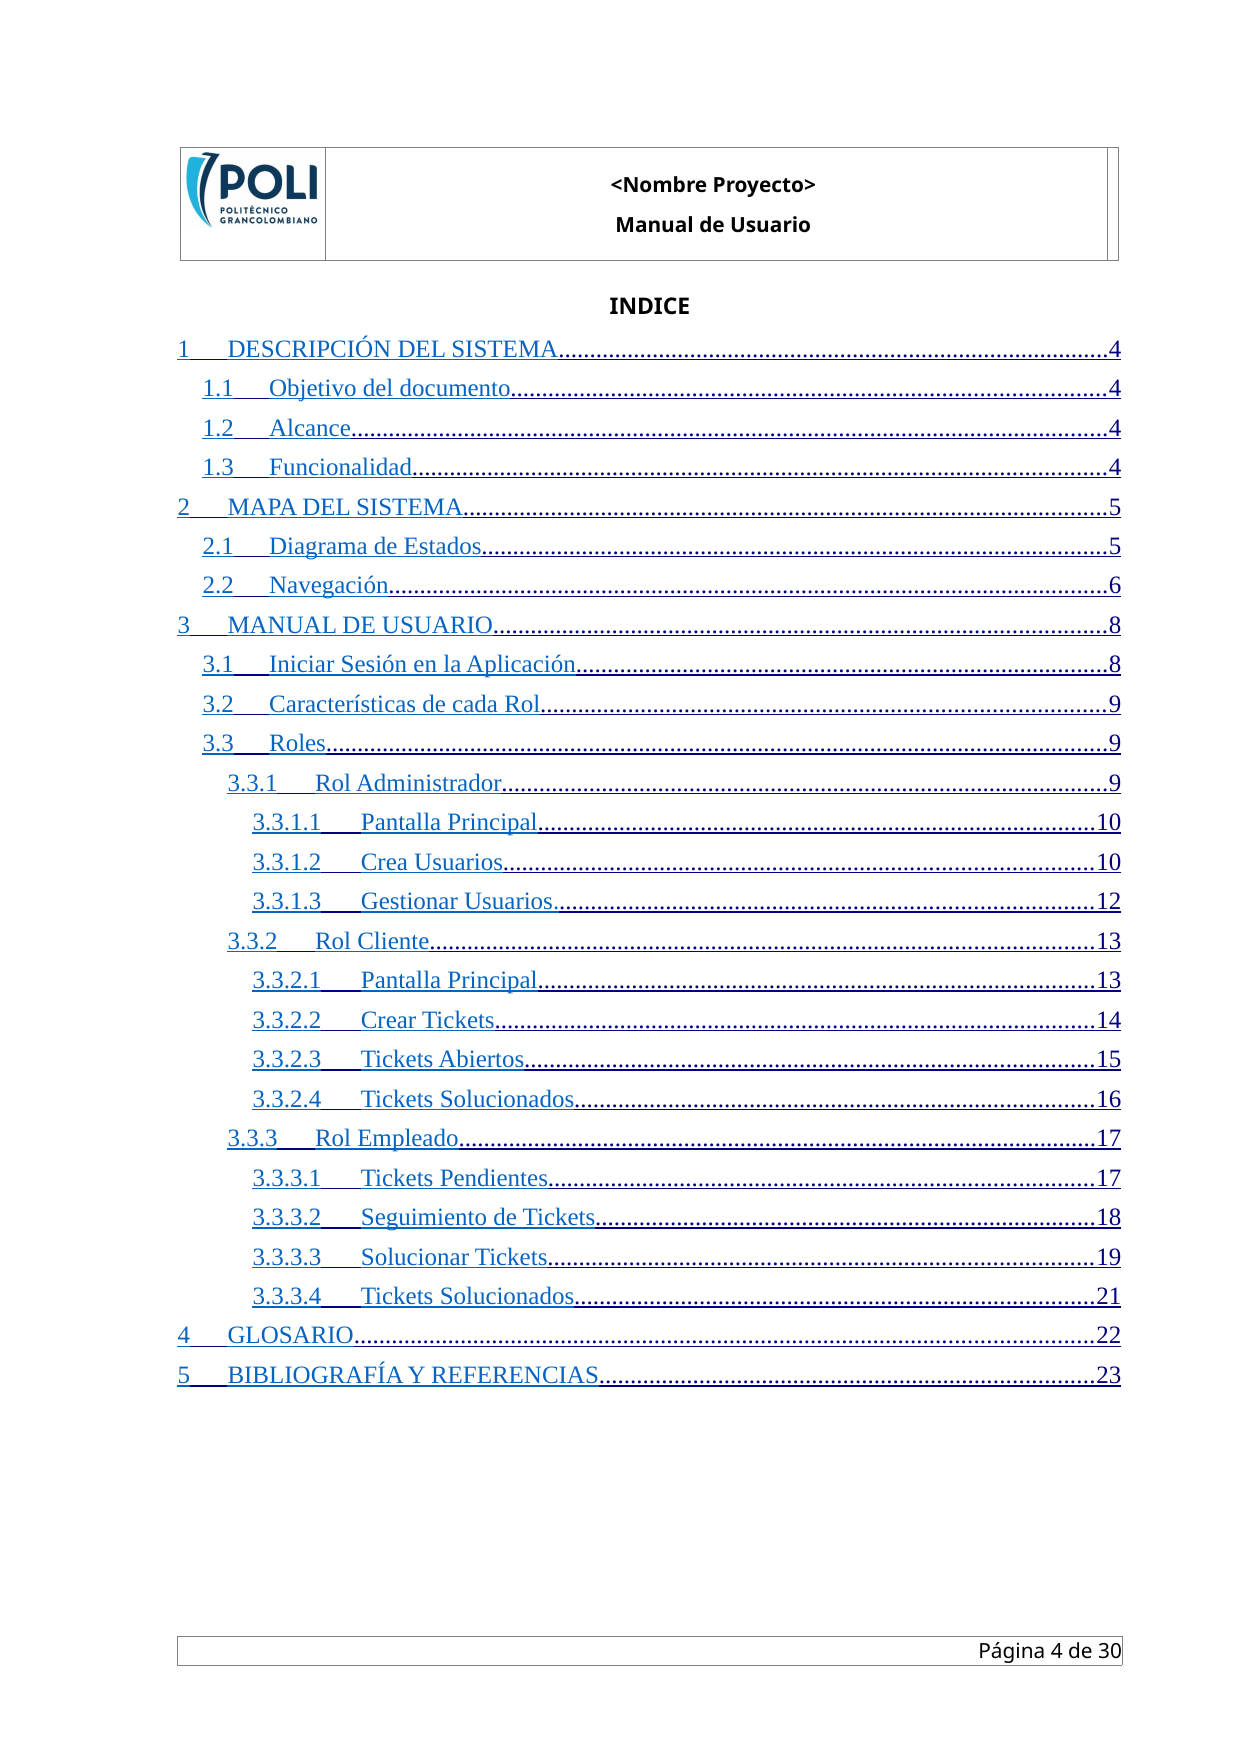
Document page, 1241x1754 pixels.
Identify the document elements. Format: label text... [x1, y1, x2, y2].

text 3.3.2.3 Tickets Abiertos 15 [252, 1044, 1122, 1073]
text 3.3.3.3 Solucionar Tickets 19 [252, 1242, 1122, 1271]
text 1 DESCRIPCIÓN DEL SISTEMA 4 [177, 334, 1122, 363]
text 3.3.2.2 Crear Tickets 14 [252, 1005, 1122, 1034]
text 4 GLOSARIO 22 [177, 1321, 1122, 1350]
text 1.2 Alcance 4 [202, 413, 1122, 442]
text 2 MAPA DEL SISTEMA 5 [177, 492, 1122, 521]
text 3.3.2.1 Pantalla Principal 13 [252, 965, 1122, 994]
text 3.3.1 Rol Administrador 9 [227, 768, 1122, 797]
text INDICE [177, 290, 1122, 321]
text 2.1 Diagrama de Estados 5 [202, 531, 1122, 560]
text 3.1 Iniciar Sesión en la Aplicación 8 [202, 649, 1122, 678]
text 1.1 Objetivo del documento 4 [202, 373, 1122, 402]
text 3 MANUAL DE USUARIO 8 [177, 610, 1122, 639]
text 3.3 Roles 9 [202, 728, 1122, 757]
text 3.3.3.4 Tickets Solucionados 21 [252, 1281, 1122, 1310]
text 1.3 Funcionalidad 4 [202, 452, 1122, 481]
text 3.2 Características de cada Rol 9 [202, 689, 1122, 718]
text 3.3.1.2 Crea Usuarios 10 [252, 847, 1122, 876]
text 3.3.1.3 Gestionar Usuarios. 12 [252, 886, 1122, 915]
text 3.3.1.1 Pantalla Principal 10 [252, 807, 1122, 836]
text 3.3.3.2 Seguimiento de Tickets 18 [252, 1202, 1122, 1231]
text 3.3.3.1 Tickets Pendientes 17 [252, 1163, 1122, 1192]
text 3.3.2 Rol Cliente 13 [227, 926, 1122, 955]
text 3.3.2.4 Tickets Solucionados 16 [252, 1084, 1122, 1113]
text 2.2 Navegación 6 [202, 571, 1122, 599]
text 5 BIBLIOGRAFÍA Y REFERENCIAS 23 [177, 1360, 1122, 1389]
text 3.3.3 Rol Empleado 17 [227, 1123, 1122, 1152]
